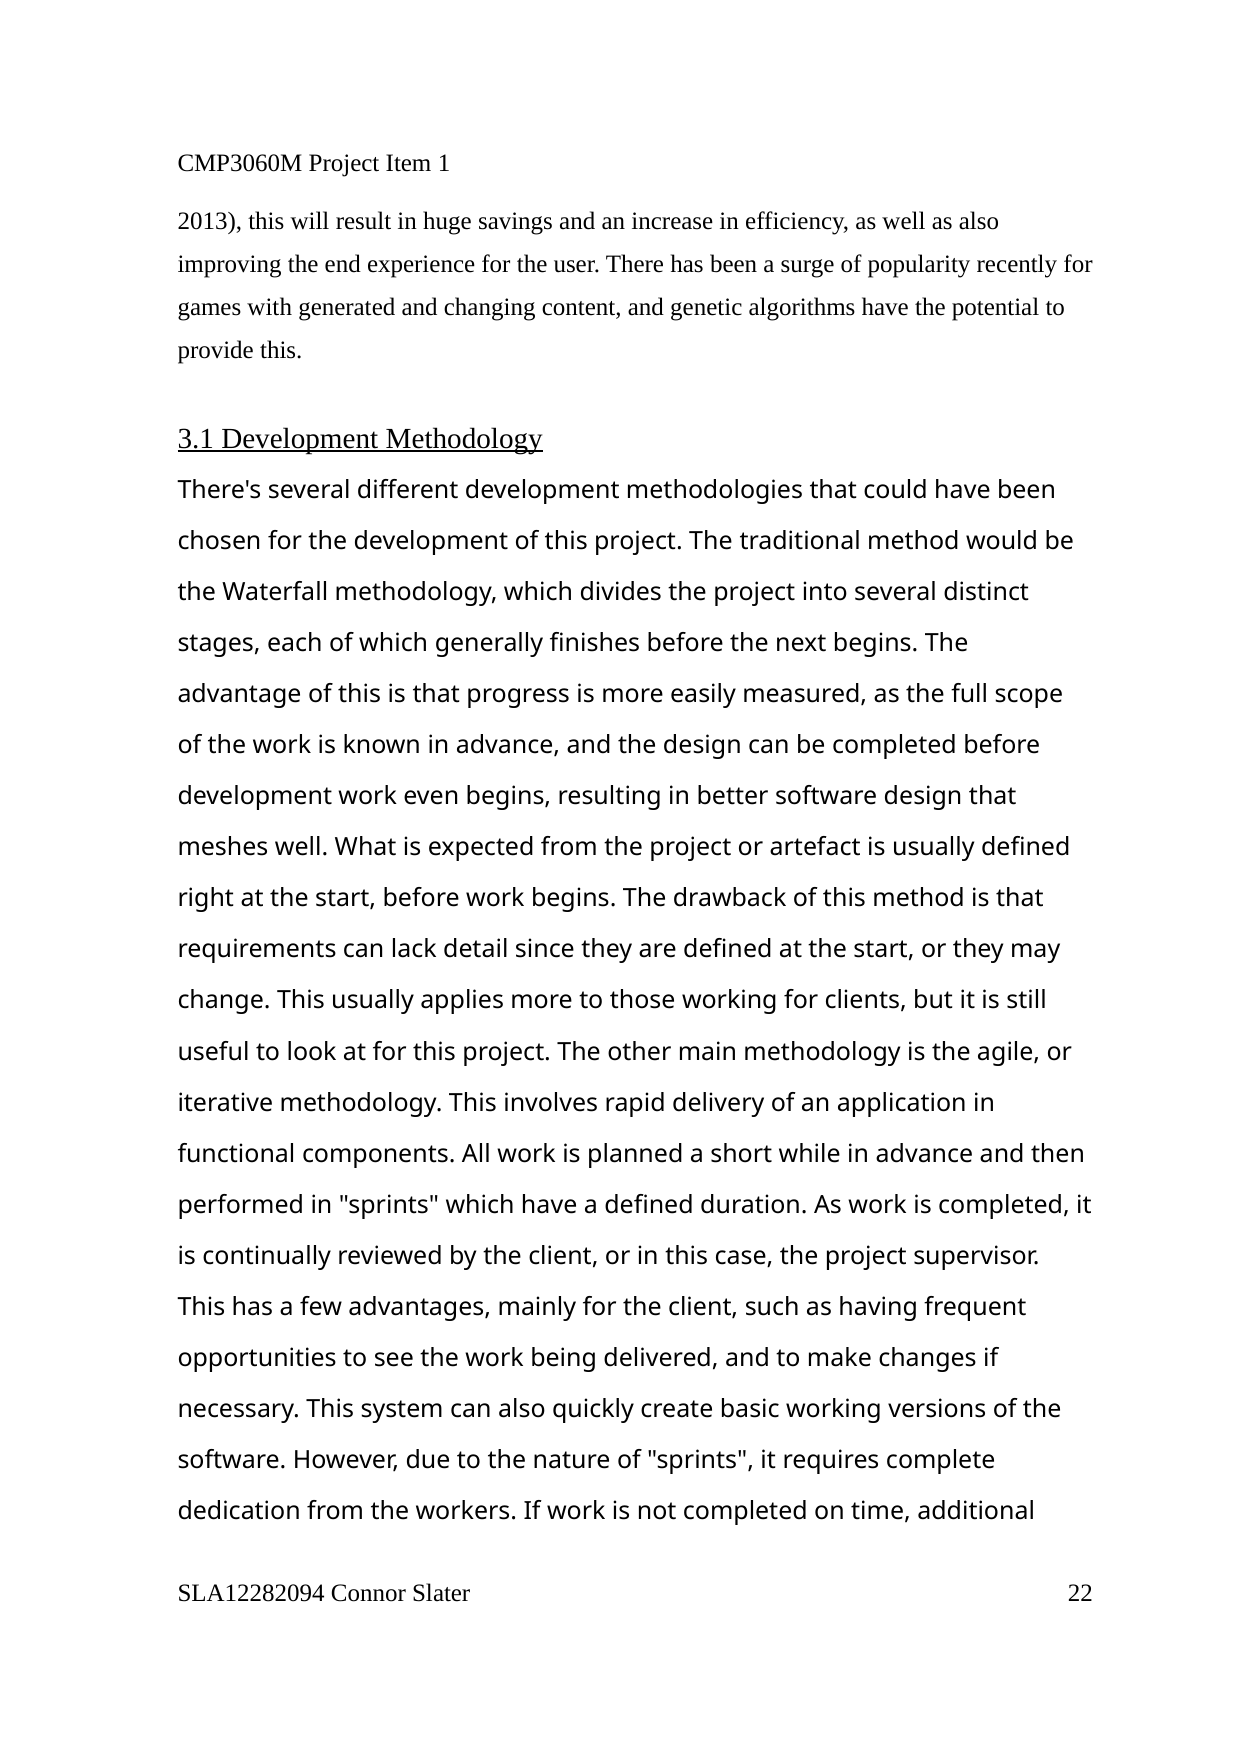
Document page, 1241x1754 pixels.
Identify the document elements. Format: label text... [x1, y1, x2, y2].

text 2013), this will result in huge savings and an increase in efficiency, as well as also improving the end experience for the user. There has been a surge of popularity recently for games with generated and changing content, and genetic algorithms have the potential to provide this. [177, 206, 1093, 364]
text 3.1 Development Methodology [177, 421, 1093, 455]
text There's several different development methodologies that could have been chosen for the development of this project. The traditional method would be the Waterfall methodology, which divides the project into several distinct stages, each of which generally finishes before the next begins. The advantage of this is that progress is more easily measured, as the full scope of the work is known in advance, and the design can be completed before development work even begins, resulting in better software design that meshes well. What is expected from the project or artefact is usually defined right at the start, before work begins. The drawback of this method is that requirements can lack detail since they are defined at the start, or they may change. This usually applies more to those working for clients, but it is still useful to look at for this project. The other main methodology is the agile, or iterative methodology. This involves rapid delivery of an application in functional components. All work is planned a short while in advance and then performed in "sprints" which have a defined duration. As work is completed, it is continually reviewed by the client, or in this case, the project supervisor. This has a few advantages, mainly for the client, such as having frequent opportunities to see the work being delivered, and to make changes if necessary. This system can also quickly create basic working versions of the software. However, due to the nature of "sprints", it requires complete dedication from the workers. If work is not completed on time, additional [177, 472, 1093, 1527]
